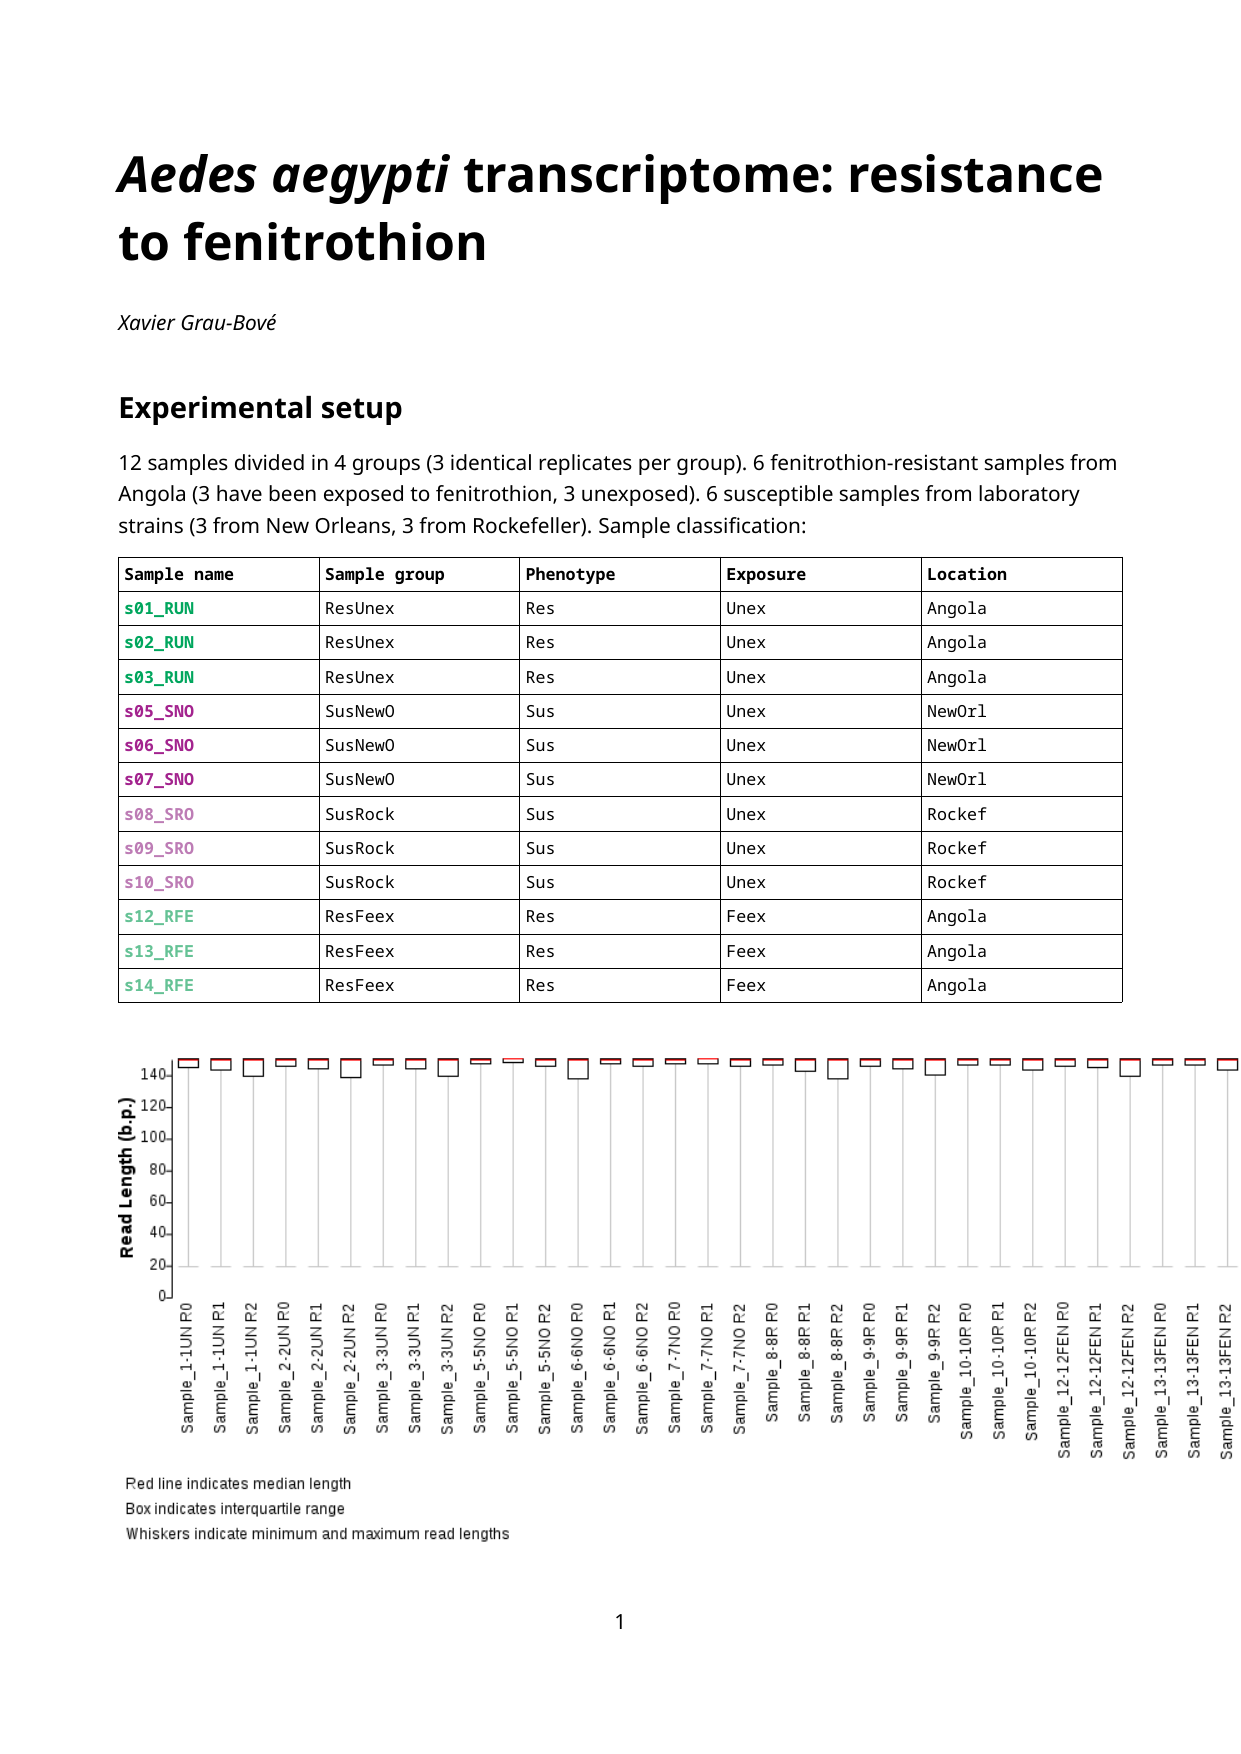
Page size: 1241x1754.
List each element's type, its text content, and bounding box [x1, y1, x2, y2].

title Aedes aegypti transcriptome: resistance to fenitrothion [118, 139, 1122, 275]
table_cell Feex [721, 935, 921, 968]
table_cell SusNewO [320, 695, 519, 728]
table_cell SusNewO [320, 763, 519, 796]
table_cell s06_SNO [119, 729, 319, 762]
table_cell Sus [520, 832, 720, 865]
table_cell ResUnex [320, 660, 519, 694]
table_cell ResUnex [320, 592, 519, 625]
table_cell Res [520, 935, 720, 968]
table_cell SusRock [320, 832, 519, 865]
table_cell Res [520, 592, 720, 625]
table_cell Res [520, 626, 720, 659]
table_cell Angola [922, 935, 1122, 968]
table_cell Unex [721, 797, 921, 831]
table_cell Rockef [922, 797, 1122, 831]
table_header Exposure [721, 558, 921, 591]
table_cell NewOrl [922, 695, 1122, 728]
table_cell Unex [721, 729, 921, 762]
table_cell ResUnex [320, 626, 519, 659]
table_cell Res [520, 969, 720, 1002]
table_header Phenotype [520, 558, 720, 591]
table_cell Sus [520, 797, 720, 831]
table_cell Unex [721, 695, 921, 728]
table_cell Res [520, 660, 720, 694]
table_cell Rockef [922, 866, 1122, 899]
table_cell s07_SNO [119, 763, 319, 796]
table_cell Unex [721, 763, 921, 796]
text 12 samples divided in 4 groups (3 identical replicates per group). 6 fenitrothion-resistant samples from Angola (3 have been exposed to fenitrothion, 3 unexposed). 6 susceptible samples from laboratory strains (3 from New Orleans, 3 from Rockefeller). Sample classification: [118, 448, 1122, 539]
picture [118, 1048, 1241, 1543]
subtitle Experimental setup [118, 388, 1122, 427]
table_cell s12_RFE [119, 900, 319, 933]
table_cell Angola [922, 660, 1122, 694]
table_cell NewOrl [922, 763, 1122, 796]
table_cell Res [520, 900, 720, 933]
table_cell Angola [922, 900, 1122, 933]
table_cell Unex [721, 626, 921, 659]
table_cell SusRock [320, 866, 519, 899]
table_cell Sus [520, 695, 720, 728]
table_cell ResFeex [320, 969, 519, 1002]
table_cell Angola [922, 592, 1122, 625]
table_cell s10_SRO [119, 866, 319, 899]
table_cell s13_RFE [119, 935, 319, 968]
table_cell ResFeex [320, 900, 519, 933]
table_cell s08_SRO [119, 797, 319, 831]
table_cell Feex [721, 969, 921, 1002]
table_cell NewOrl [922, 729, 1122, 762]
text Xavier Grau-Bové [118, 308, 1122, 337]
table_cell Unex [721, 660, 921, 694]
table_cell s14_RFE [119, 969, 319, 1002]
table_cell Sus [520, 763, 720, 796]
table_cell SusNewO [320, 729, 519, 762]
table_header Location [922, 558, 1122, 591]
table_cell Rockef [922, 832, 1122, 865]
table_header Sample name [119, 558, 319, 591]
table_header Sample group [320, 558, 519, 591]
table_cell Unex [721, 592, 921, 625]
table_cell SusRock [320, 797, 519, 831]
table_cell s01_RUN [119, 592, 319, 625]
table_cell s05_SNO [119, 695, 319, 728]
table_cell Feex [721, 900, 921, 933]
table_cell s02_RUN [119, 626, 319, 659]
table_cell Sus [520, 866, 720, 899]
table_cell Sus [520, 729, 720, 762]
table_cell ResFeex [320, 935, 519, 968]
table_cell Angola [922, 969, 1122, 1002]
table_cell s09_SRO [119, 832, 319, 865]
table_cell Unex [721, 832, 921, 865]
table_cell s03_RUN [119, 660, 319, 694]
table_cell Unex [721, 866, 921, 899]
table_cell Angola [922, 626, 1122, 659]
